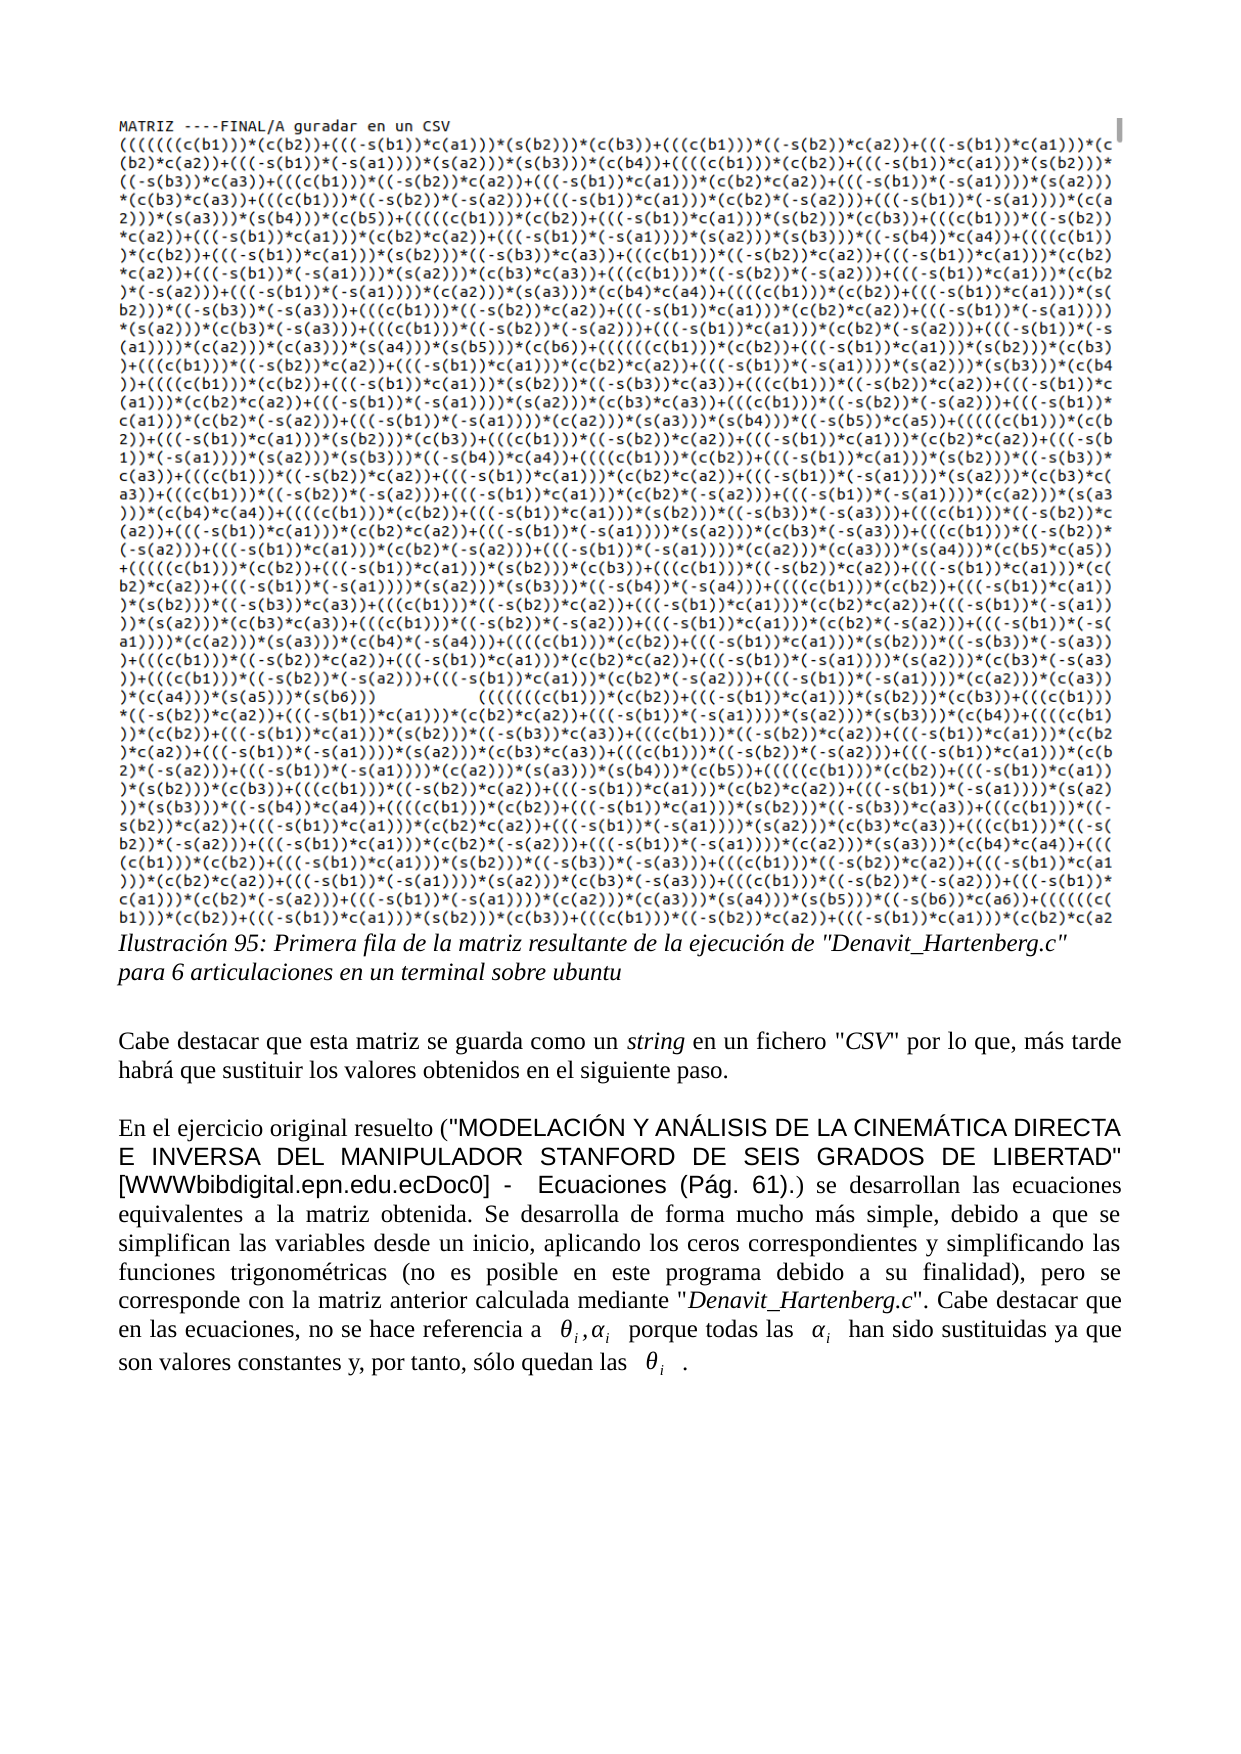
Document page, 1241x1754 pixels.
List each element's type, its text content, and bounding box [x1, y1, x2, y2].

picture [118, 118, 1123, 929]
text Ilustración 95: Primera fila de la matriz resultante de la ejecución de "Denavit_Hartenberg.c" para 6 articulaciones en un terminal sobre ubuntu [118, 929, 1122, 986]
text En el ejercicio original resuelto ("MODELACIÓN Y ANÁLISIS DE LA CINEMÁTICA DIRECTA E INVERSA DEL MANIPULADOR STANFORD DE SEIS GRADOS DE LIBERTAD" [WWWbibdigital.epn.edu.ecDoc0] - Ecuaciones (Pág. 61).) se desarrollan las ecuaciones equivalentes a la matriz obtenida. Se desarrolla de forma mucho más simple, debido a que se simplifican las variables desde un inicio, aplicando los ceros correspondientes y simplificando las funciones trigonométricas (no es posible en este programa debido a su finalidad), pero se corresponde con la matriz anterior calculada mediante "Denavit_Hartenberg.c". Cabe destacar que en las ecuaciones, no se hace referencia aporque todas lashan sido sustituidas ya que son valores constantes y, por tanto, sólo quedan las. [118, 1113, 1122, 1379]
text Cabe destacar que esta matriz se guarda como un string en un fichero "CSV" por lo que, más tarde habrá que sustituir los valores obtenidos en el siguiente paso. [118, 1026, 1122, 1084]
